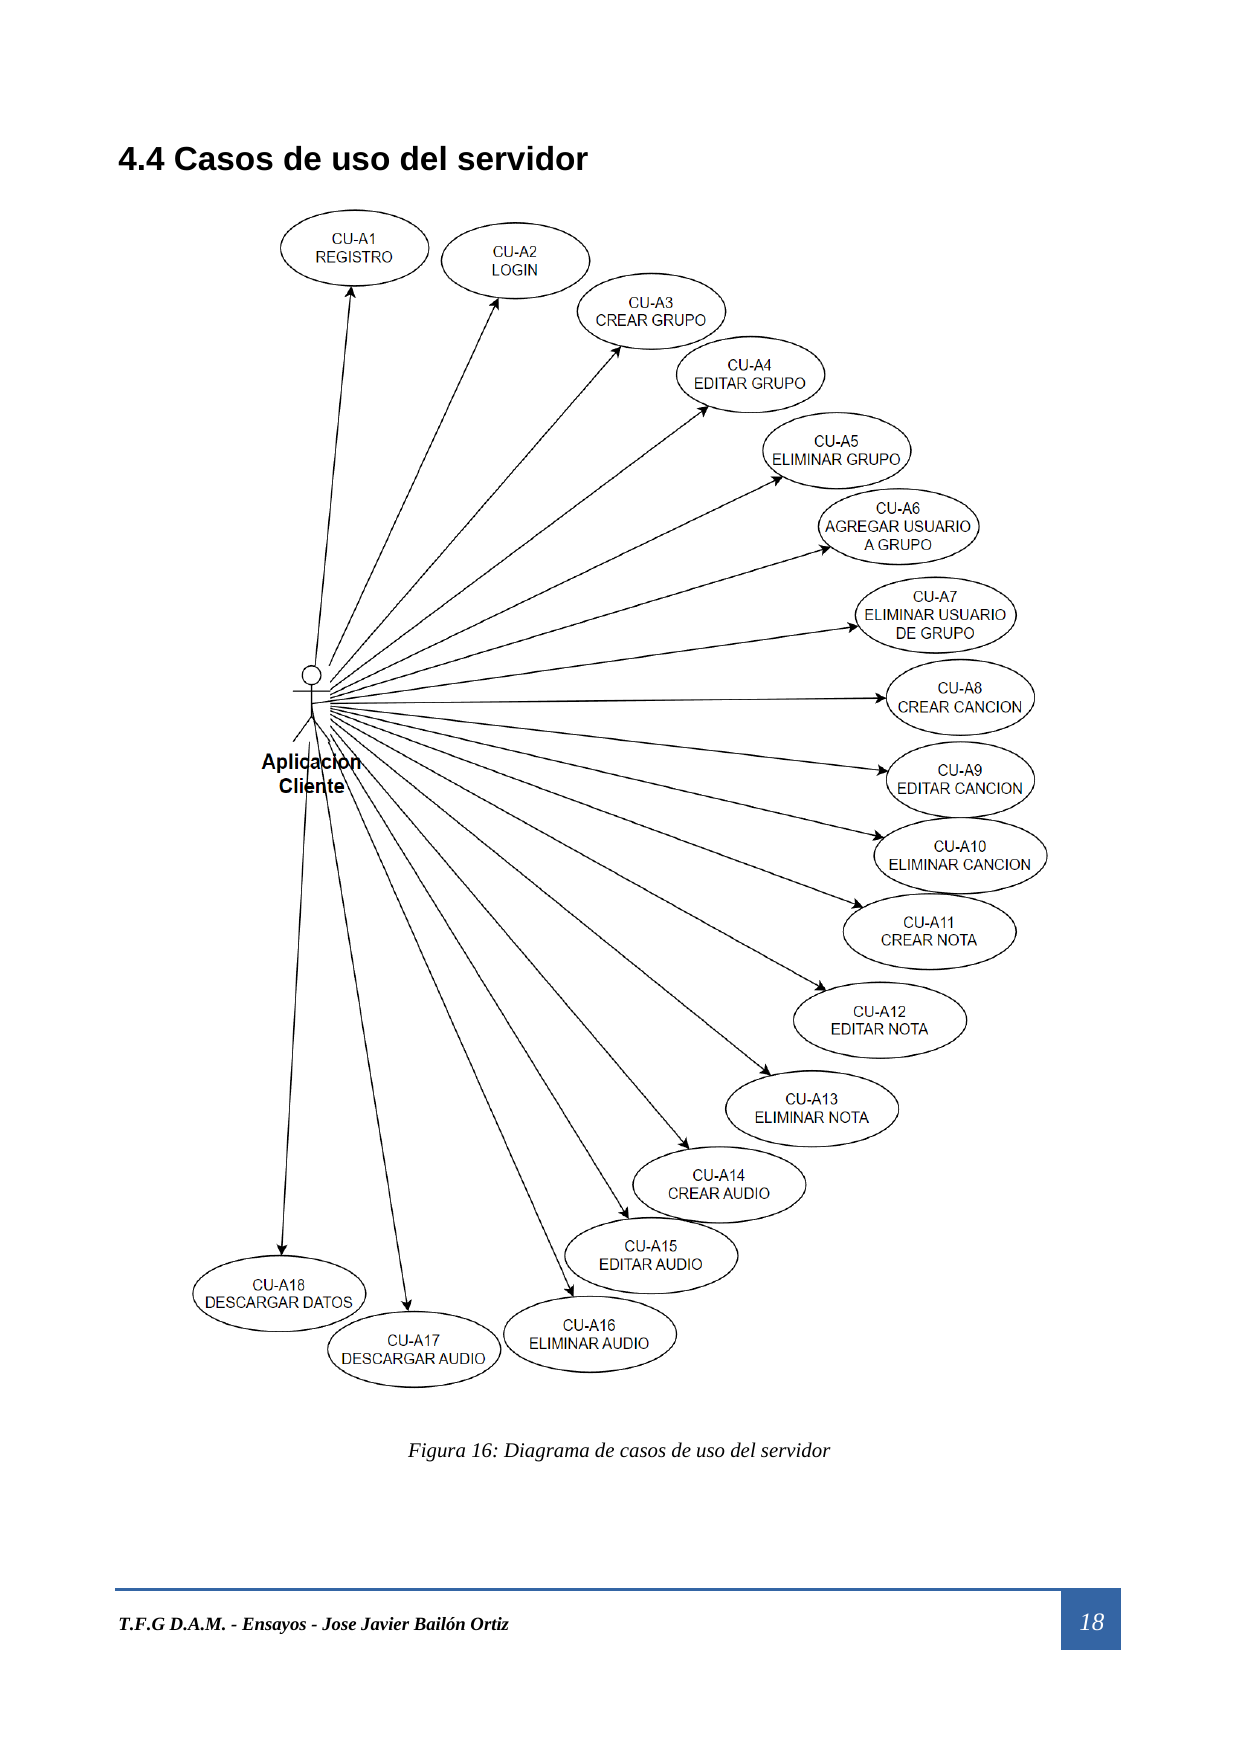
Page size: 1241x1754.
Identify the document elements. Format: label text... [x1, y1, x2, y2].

subtitle 4.4 Casos de uso del servidor [118, 139, 1122, 177]
picture [188, 205, 1052, 1389]
text Figura 16: Diagrama de casos de uso del servidor [188, 1438, 1052, 1462]
